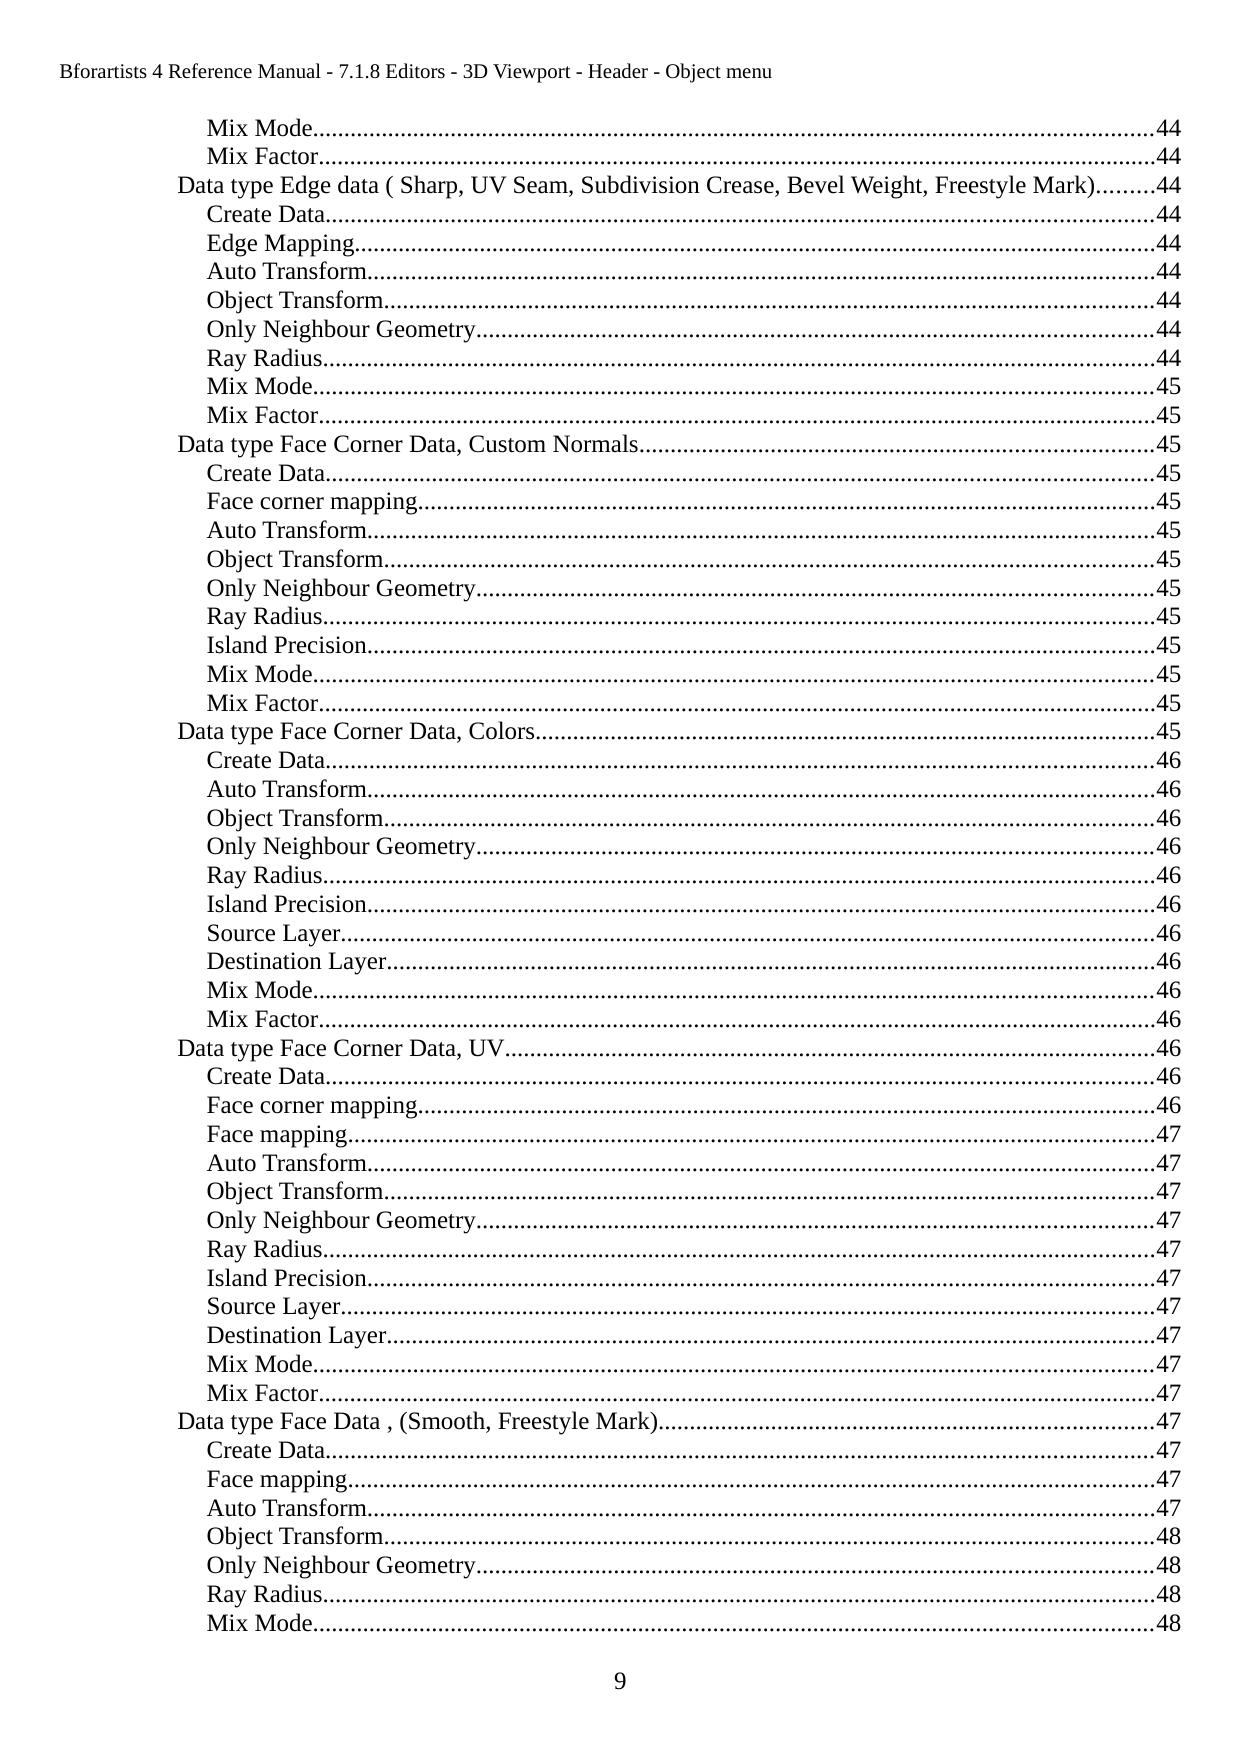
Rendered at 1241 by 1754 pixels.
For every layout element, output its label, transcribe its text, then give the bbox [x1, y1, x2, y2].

text Face corner mapping 45 [206, 486, 1181, 515]
text Ray Radius 47 [206, 1234, 1181, 1263]
text Source Layer 46 [206, 918, 1181, 946]
text Data type Face Data , (Smooth, Freestyle Mark) 47 [177, 1406, 1181, 1435]
text Mix Mode 47 [206, 1349, 1181, 1378]
text Source Layer 47 [206, 1291, 1181, 1320]
text Object Transform 47 [206, 1176, 1181, 1205]
text Mix Mode 45 [206, 371, 1181, 400]
text Data type Face Corner Data, Custom Normals 45 [177, 429, 1181, 458]
text Only Neighbour Geometry 48 [206, 1550, 1181, 1579]
text Face mapping 47 [206, 1464, 1181, 1493]
text Object Transform 44 [206, 285, 1181, 314]
text Create Data 45 [206, 458, 1181, 486]
text Mix Mode 48 [206, 1608, 1181, 1636]
text Mix Factor 46 [206, 1004, 1181, 1033]
text Only Neighbour Geometry 47 [206, 1205, 1181, 1234]
text Mix Factor 44 [206, 141, 1181, 170]
text Create Data 46 [206, 1061, 1181, 1090]
text Only Neighbour Geometry 46 [206, 831, 1181, 860]
text Only Neighbour Geometry 44 [206, 314, 1181, 343]
text Object Transform 46 [206, 803, 1181, 831]
text Data type Face Corner Data, UV 46 [177, 1033, 1181, 1061]
text Destination Layer 47 [206, 1320, 1181, 1349]
text Create Data 46 [206, 745, 1181, 774]
text Data type Face Corner Data, Colors 45 [177, 716, 1181, 745]
text Create Data 47 [206, 1435, 1181, 1464]
text Destination Layer 46 [206, 946, 1181, 975]
text Face corner mapping 46 [206, 1090, 1181, 1119]
text Object Transform 45 [206, 544, 1181, 573]
text Ray Radius 44 [206, 343, 1181, 371]
text Auto Transform 45 [206, 515, 1181, 544]
text Face mapping 47 [206, 1119, 1181, 1148]
text Data type Edge data ( Sharp, UV Seam, Subdivision Crease, Bevel Weight, Freestyle Mark) 44 [177, 170, 1181, 199]
text Island Precision 45 [206, 630, 1181, 659]
text Auto Transform 44 [206, 256, 1181, 285]
text Create Data 44 [206, 199, 1181, 228]
text Ray Radius 48 [206, 1579, 1181, 1608]
text Auto Transform 47 [206, 1493, 1181, 1521]
text Mix Mode 45 [206, 659, 1181, 688]
text Mix Mode 46 [206, 975, 1181, 1004]
text Island Precision 47 [206, 1263, 1181, 1291]
text Mix Mode 44 [206, 113, 1181, 141]
text Edge Mapping 44 [206, 228, 1181, 256]
text Mix Factor 47 [206, 1378, 1181, 1406]
text Object Transform 48 [206, 1521, 1181, 1550]
text Ray Radius 45 [206, 601, 1181, 630]
text Auto Transform 46 [206, 774, 1181, 803]
text Mix Factor 45 [206, 400, 1181, 429]
text Auto Transform 47 [206, 1148, 1181, 1176]
text Island Precision 46 [206, 889, 1181, 918]
text Only Neighbour Geometry 45 [206, 573, 1181, 601]
text Mix Factor 45 [206, 688, 1181, 716]
text Ray Radius 46 [206, 860, 1181, 889]
